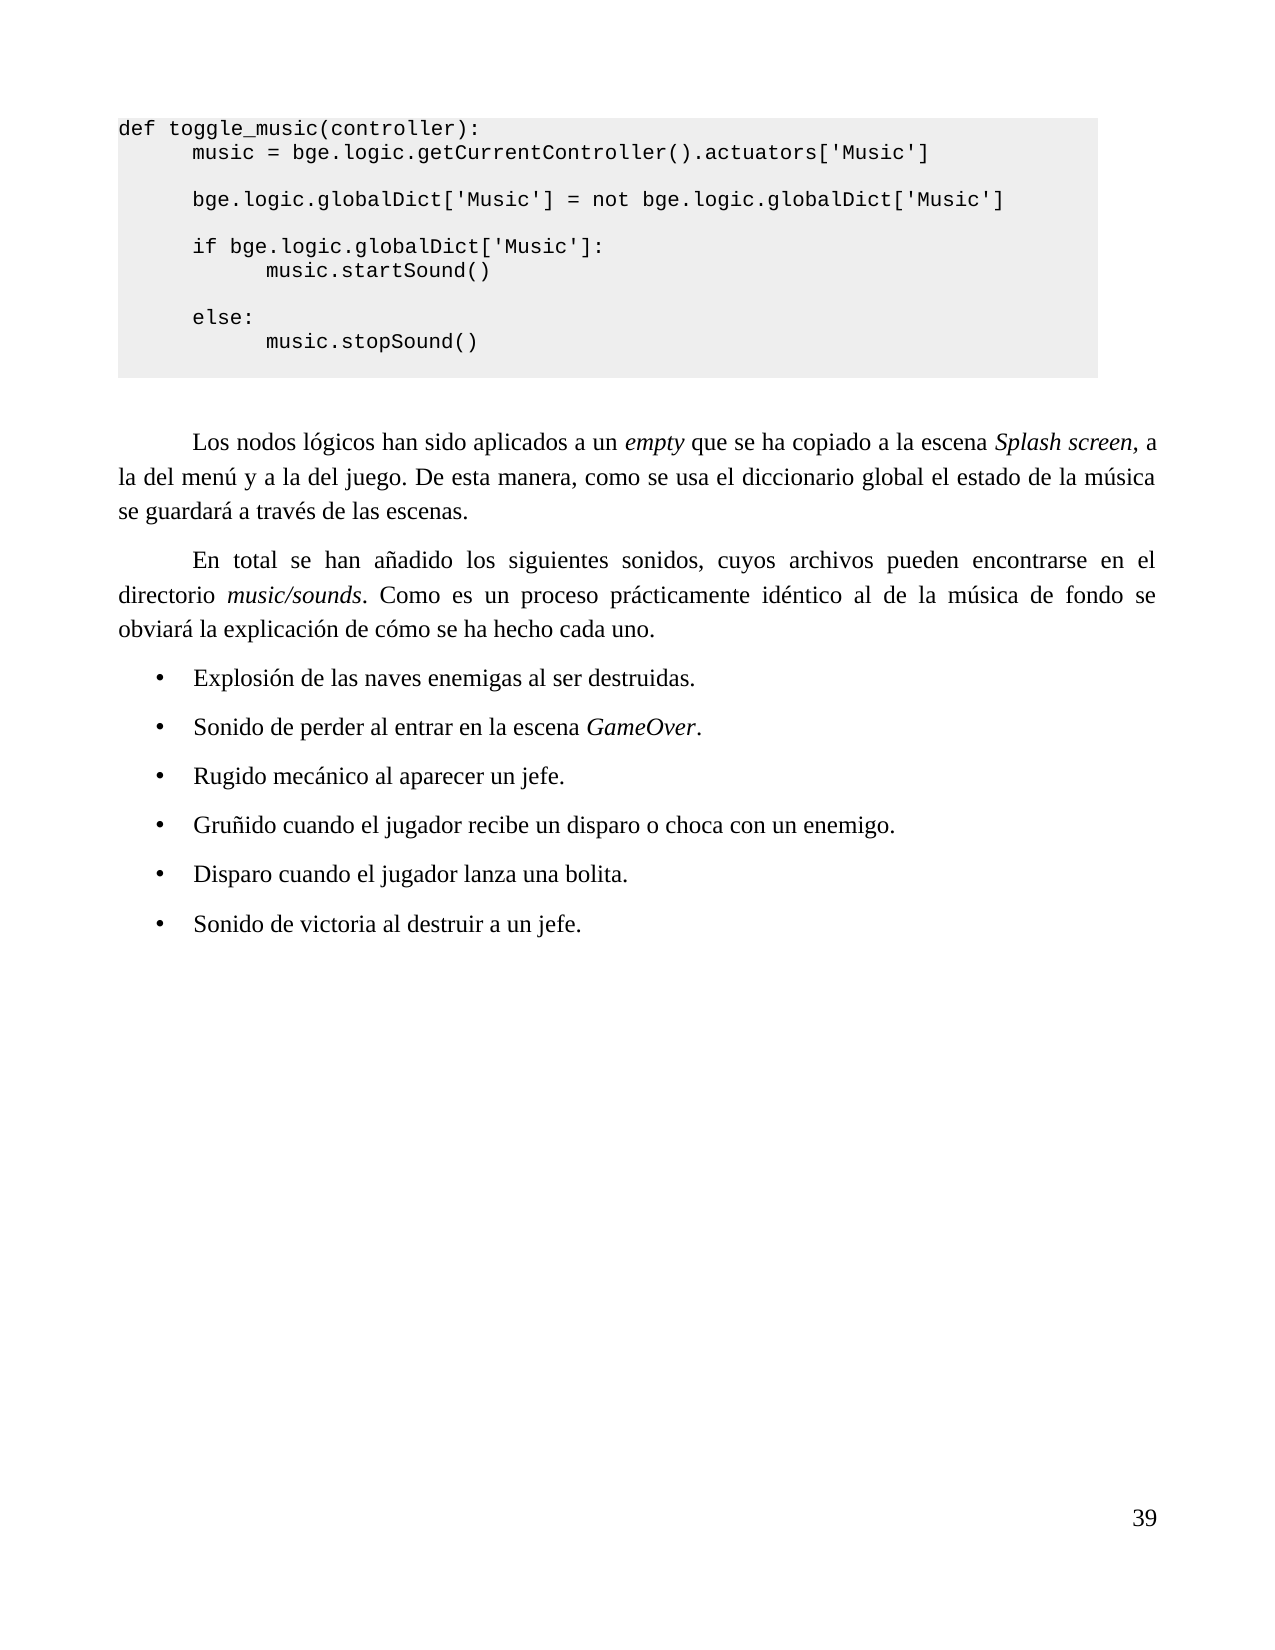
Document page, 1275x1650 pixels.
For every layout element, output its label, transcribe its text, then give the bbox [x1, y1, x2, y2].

list Rugido mecánico al aparecer un jefe. [156, 761, 1157, 790]
list Sonido de victoria al destruir a un jefe. [156, 909, 1157, 937]
text def toggle_music(controller): [118, 118, 1098, 142]
list Disparo cuando el jugador lanza una bolita. [156, 859, 1157, 888]
text bge.logic.globalDict['Music'] = not bge.logic.globalDict['Music'] [118, 189, 1098, 213]
text Los nodos lógicos han sido aplicados a un empty que se ha copiado a la escena Splash screen, a la del menú y a la del juego. De esta manera, como se usa el diccionario global el estado de la música se guardará a través de las escenas. [118, 427, 1157, 525]
text En total se han añadido los siguientes sonidos, cuyos archivos pueden encontrarse en el directorio music/sounds. Como es un proceso prácticamente idéntico al de la música de fondo se obviará la explicación de cómo se ha hecho cada uno. [118, 545, 1157, 643]
list Sonido de perder al entrar en la escena GameOver. [156, 712, 1157, 741]
list Gruñido cuando el jugador recibe un disparo o choca con un enemigo. [156, 811, 1157, 839]
text music = bge.logic.getCurrentController().actuators['Music'] [118, 142, 1098, 165]
list Explosión de las naves enemigas al ser destruidas. [156, 663, 1157, 692]
text if bge.logic.globalDict['Music']: [118, 236, 1098, 260]
text music.stopSound() [118, 331, 1098, 354]
text music.startSound() [118, 260, 1098, 284]
text else: [118, 307, 1098, 331]
